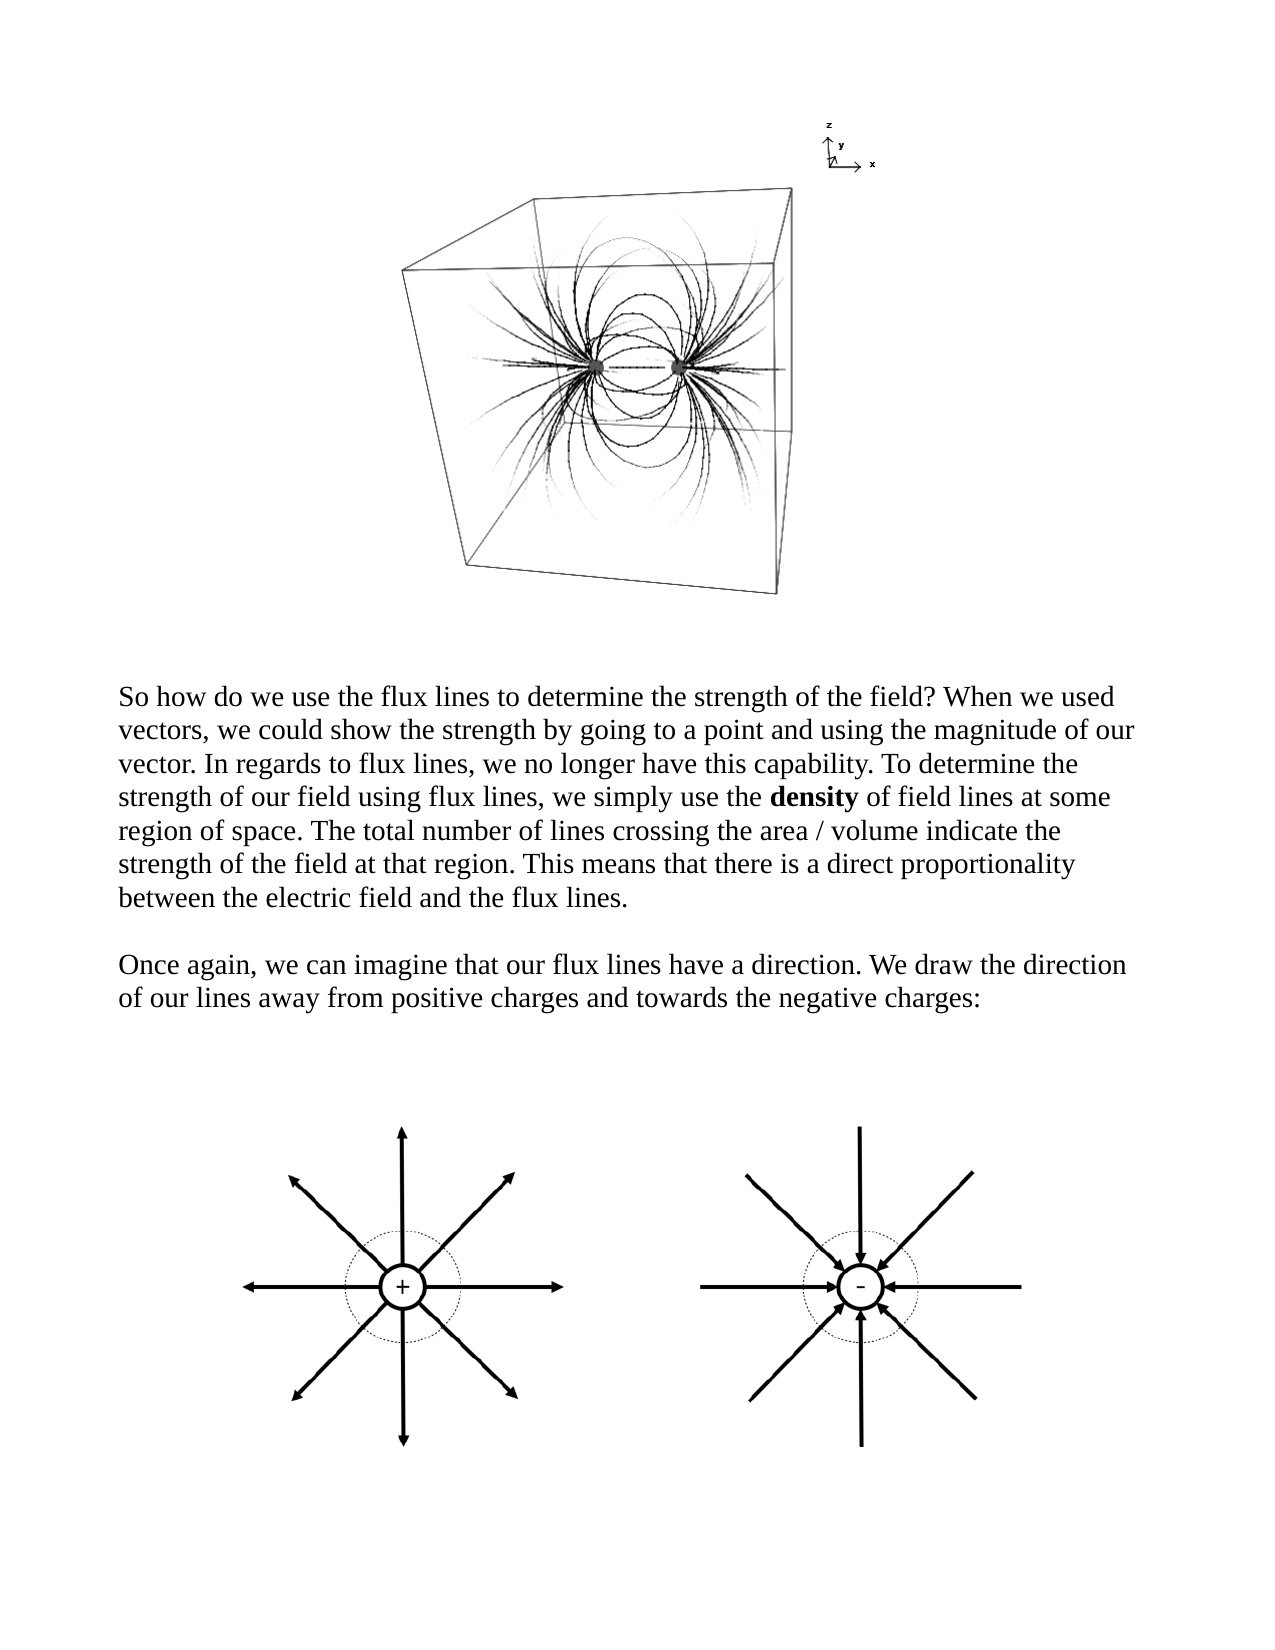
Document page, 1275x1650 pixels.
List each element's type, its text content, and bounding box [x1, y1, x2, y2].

text Once again, we can imagine that our flux lines have a direction. We draw the direction of our lines away from positive charges and towards the negative charges: [118, 947, 1157, 1014]
picture [396, 118, 880, 617]
picture [170, 1042, 1105, 1527]
text So how do we use the flux lines to determine the strength of the field? When we used vectors, we could show the strength by going to a point and using the magnitude of our vector. In regards to flux lines, we no longer have this capability. To determine the strength of our field using flux lines, we simply use the density of field lines at some region of space. The total number of lines crossing the area / volume indicate the strength of the field at that region. This means that there is a direct proportionality between the electric field and the flux lines. [118, 679, 1157, 913]
